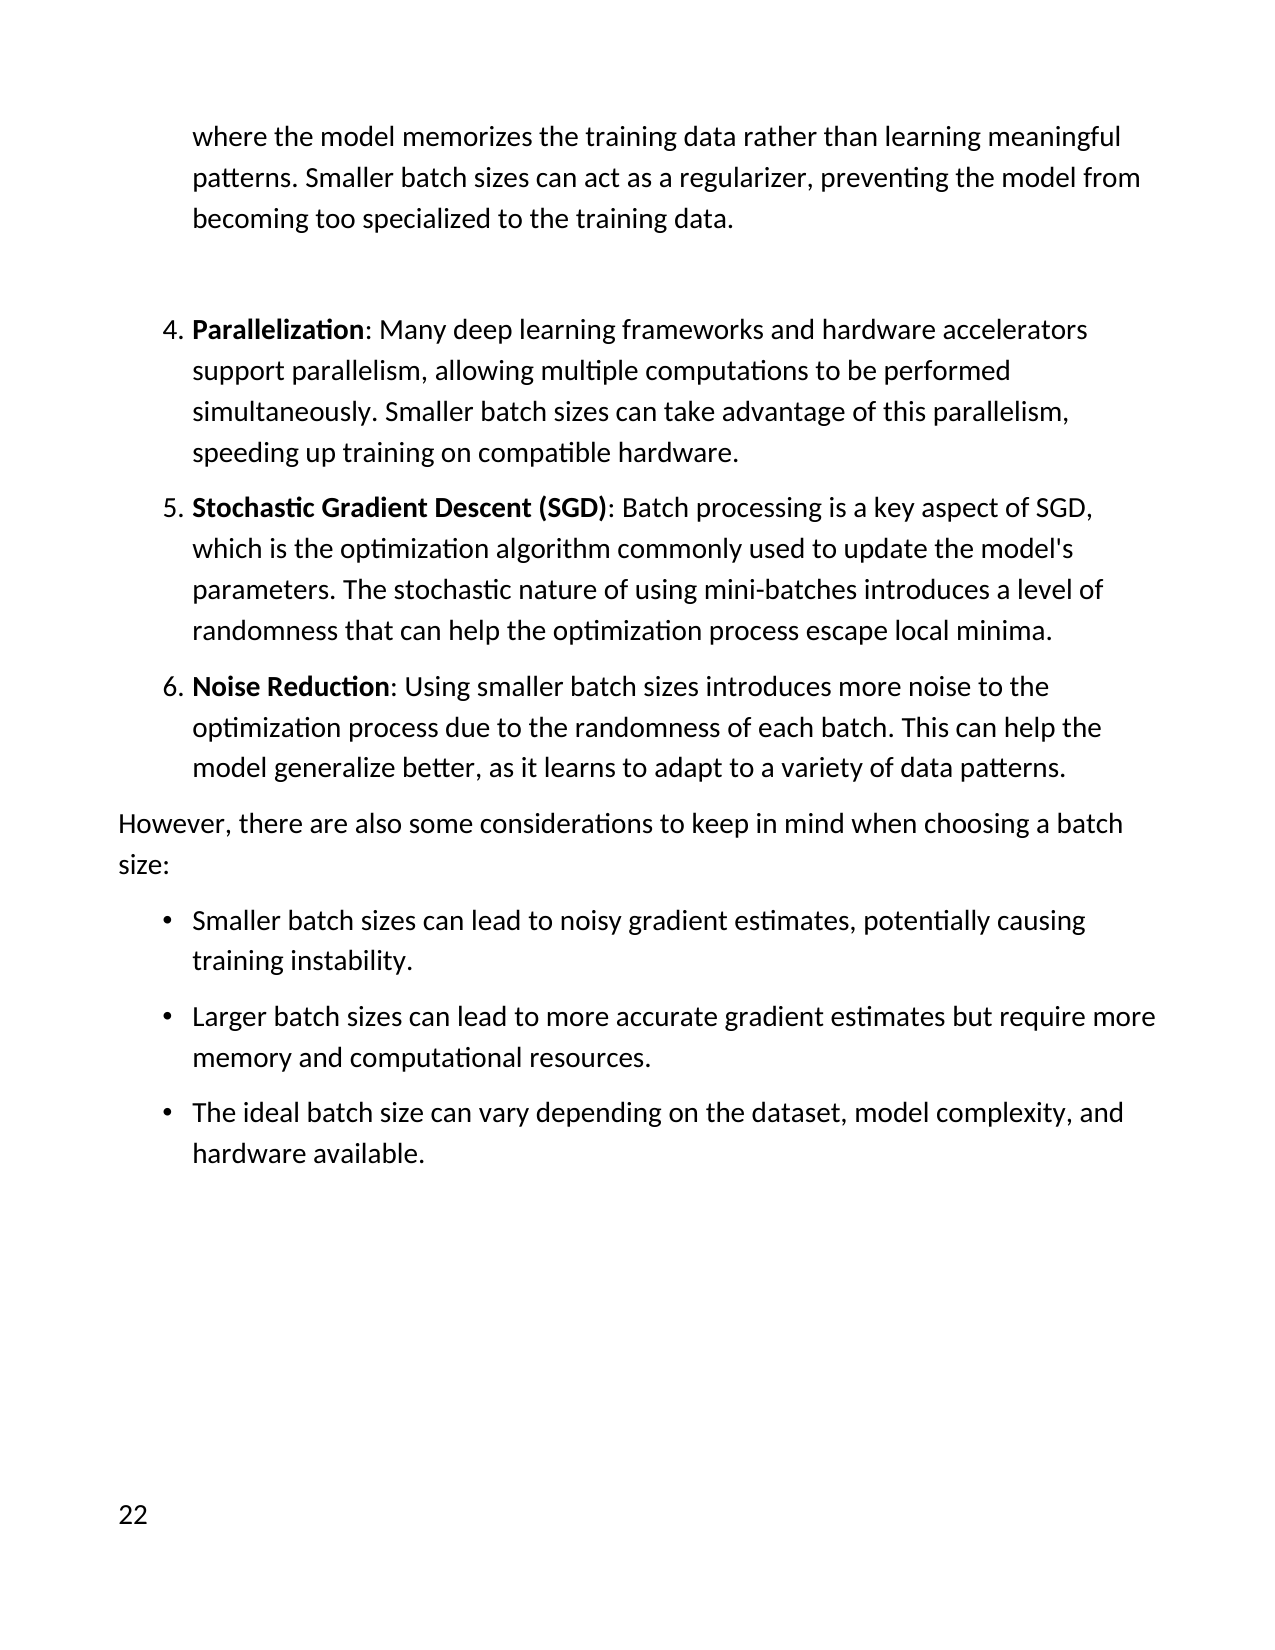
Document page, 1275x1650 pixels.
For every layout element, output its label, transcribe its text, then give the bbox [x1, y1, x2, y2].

text However, there are also some considerations to keep in mind when choosing a batch size: [118, 805, 1157, 882]
list Larger batch sizes can lead to more accurate gradient estimates but require more memory and computational resources. [162, 998, 1157, 1074]
list Stochastic Gradient Descent (SGD): Batch processing is a key aspect of SGD, which is the optimization algorithm commonly used to update the model's parameters. The stochastic nature of using mini-batches introduces a level of randomness that can help the optimization process escape local minima. [162, 489, 1157, 648]
list Smaller batch sizes can lead to noisy gradient estimates, potentially causing training instability. [162, 902, 1157, 978]
list Noise Reduction: Using smaller batch sizes introduces more noise to the optimization process due to the randomness of each batch. This can help the model generalize better, as it learns to adapt to a variety of data patterns. [162, 668, 1157, 785]
list Parallelization: Many deep learning frameworks and hardware accelerators support parallelism, allowing multiple computations to be performed simultaneously. Smaller batch sizes can take advantage of this parallelism, speeding up training on compatible hardware. [162, 311, 1157, 469]
list where the model memorizes the training data rather than learning meaningful patterns. Smaller batch sizes can act as a regularizer, preventing the model from becoming too specialized to the training data. [162, 118, 1157, 236]
list The ideal batch size can vary depending on the dataset, model complexity, and hardware available. [162, 1094, 1157, 1171]
